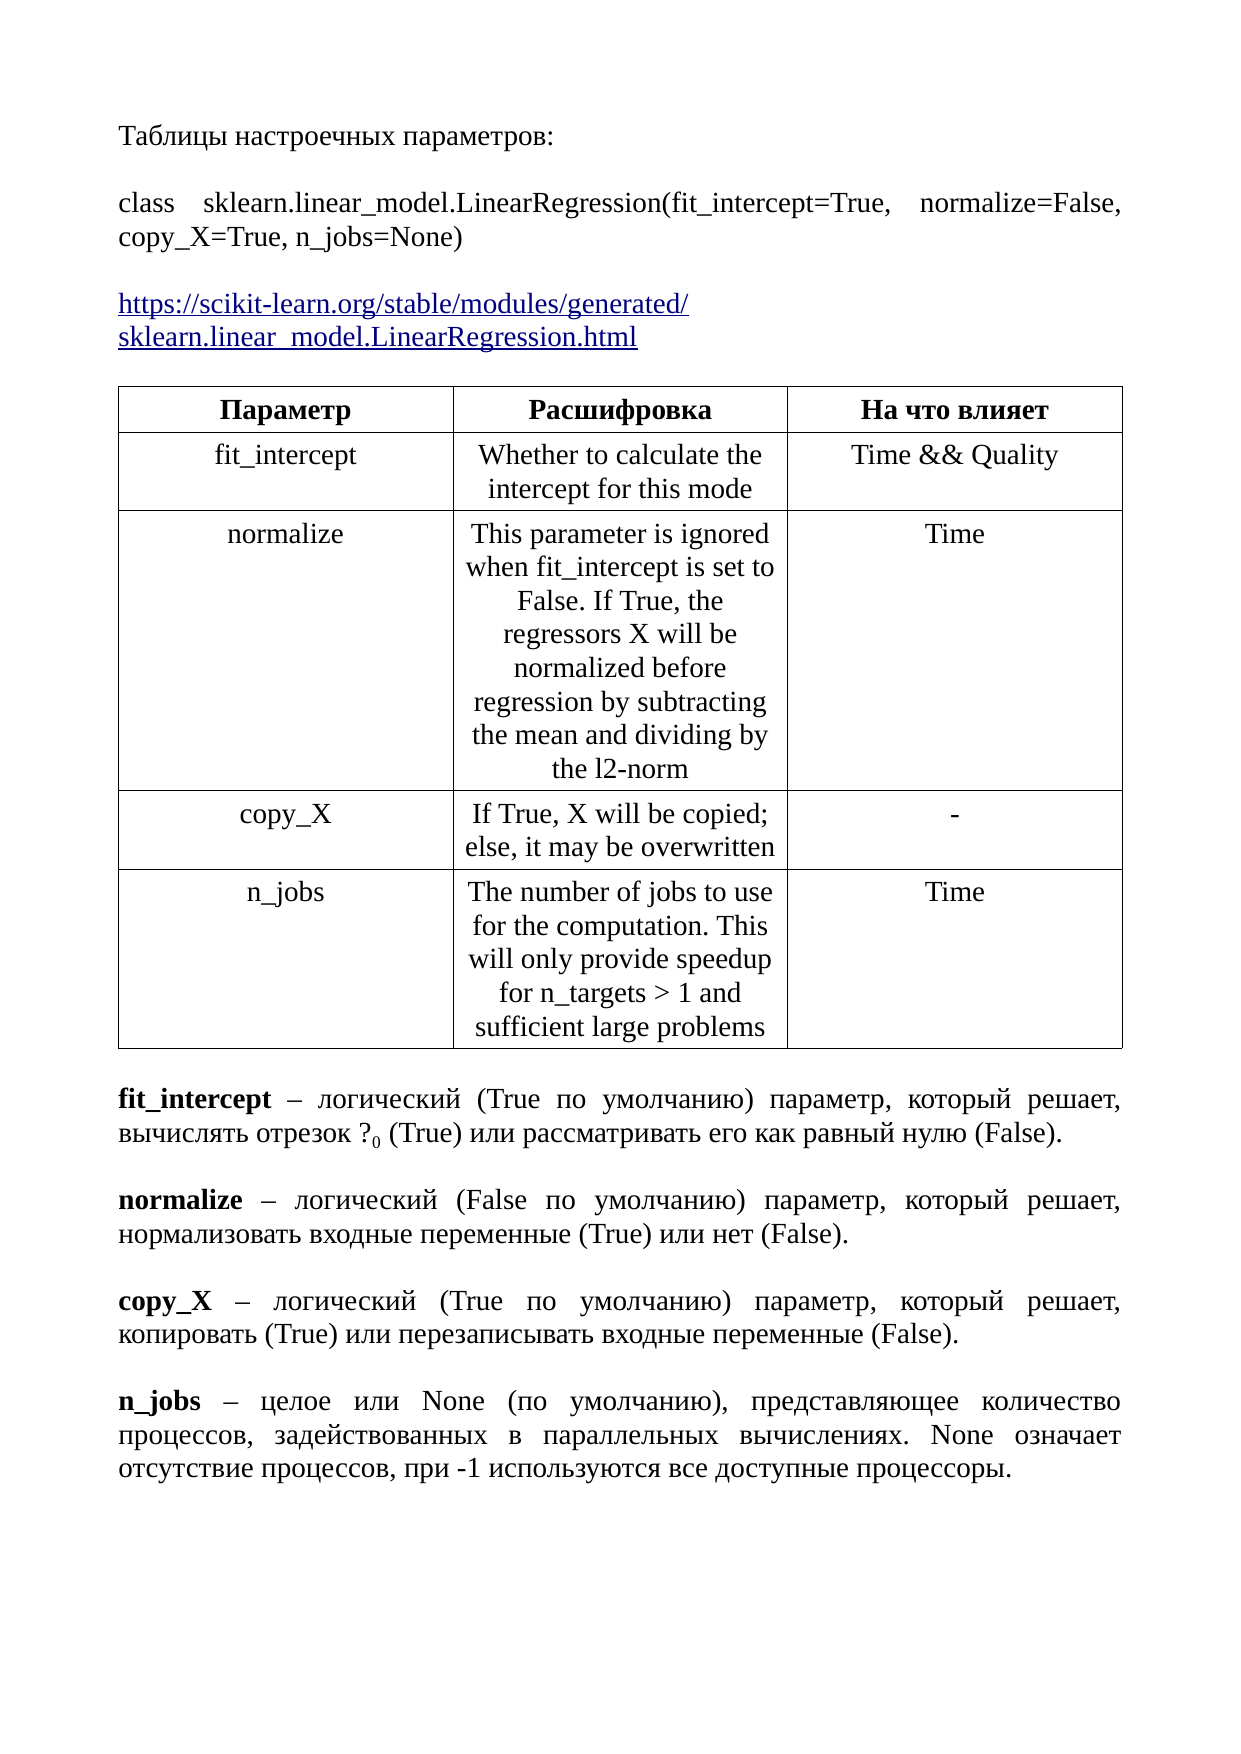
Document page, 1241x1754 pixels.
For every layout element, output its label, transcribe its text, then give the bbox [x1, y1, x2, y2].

table_cell If True, X will be copied; else, it may be overwritten [454, 791, 787, 869]
text normalize – логический (False по умолчанию) параметр, который решает, нормализовать входные переменные (True) или нет (False). [118, 1182, 1122, 1249]
table_cell fit_intercept [119, 433, 453, 510]
table_cell copy_X [119, 791, 453, 869]
table_cell Time [788, 870, 1122, 1048]
text class sklearn.linear_model.LinearRegression(fit_intercept=True, normalize=False, copy_X=True, n_jobs=None) [118, 185, 1122, 252]
table_cell n_jobs [119, 870, 453, 1048]
table_cell normalize [119, 511, 453, 790]
table_cell Time [788, 511, 1122, 790]
table_header На что влияет [788, 387, 1122, 432]
table_cell Whether to calculate the intercept for this mode [454, 433, 787, 510]
table_cell This parameter is ignored when fit_intercept is set to False. If True, the regressors X will be normalized before regression by subtracting the mean and dividing by the l2-norm [454, 511, 787, 790]
text copy_X – логический (True по умолчанию) параметр, который решает, копировать (True) или перезаписывать входные переменные (False). [118, 1283, 1122, 1350]
text Таблицы настроечных параметров: [118, 118, 1122, 152]
table_cell The number of jobs to use for the computation. This will only provide speedup for n_targets > 1 and sufficient large problems [454, 870, 787, 1048]
text fit_intercept – логический (True по умолчанию) параметр, который решает, вычислять отрезок ?₀ (True) или рассматривать его как равный нулю (False). [118, 1082, 1122, 1149]
text https://scikit-learn.org/stable/modules/generated/sklearn.linear_model.LinearRegression.html [118, 286, 1122, 353]
table_header Расшифровка [454, 387, 787, 432]
table_cell - [788, 791, 1122, 869]
table_header Параметр [119, 387, 453, 432]
text n_jobs – целое или None (по умолчанию), представляющее количество процессов, задействованных в параллельных вычислениях. None означает отсутствие процессов, при -1 используются все доступные процессоры. [118, 1383, 1122, 1484]
table_cell Time && Quality [788, 433, 1122, 510]
